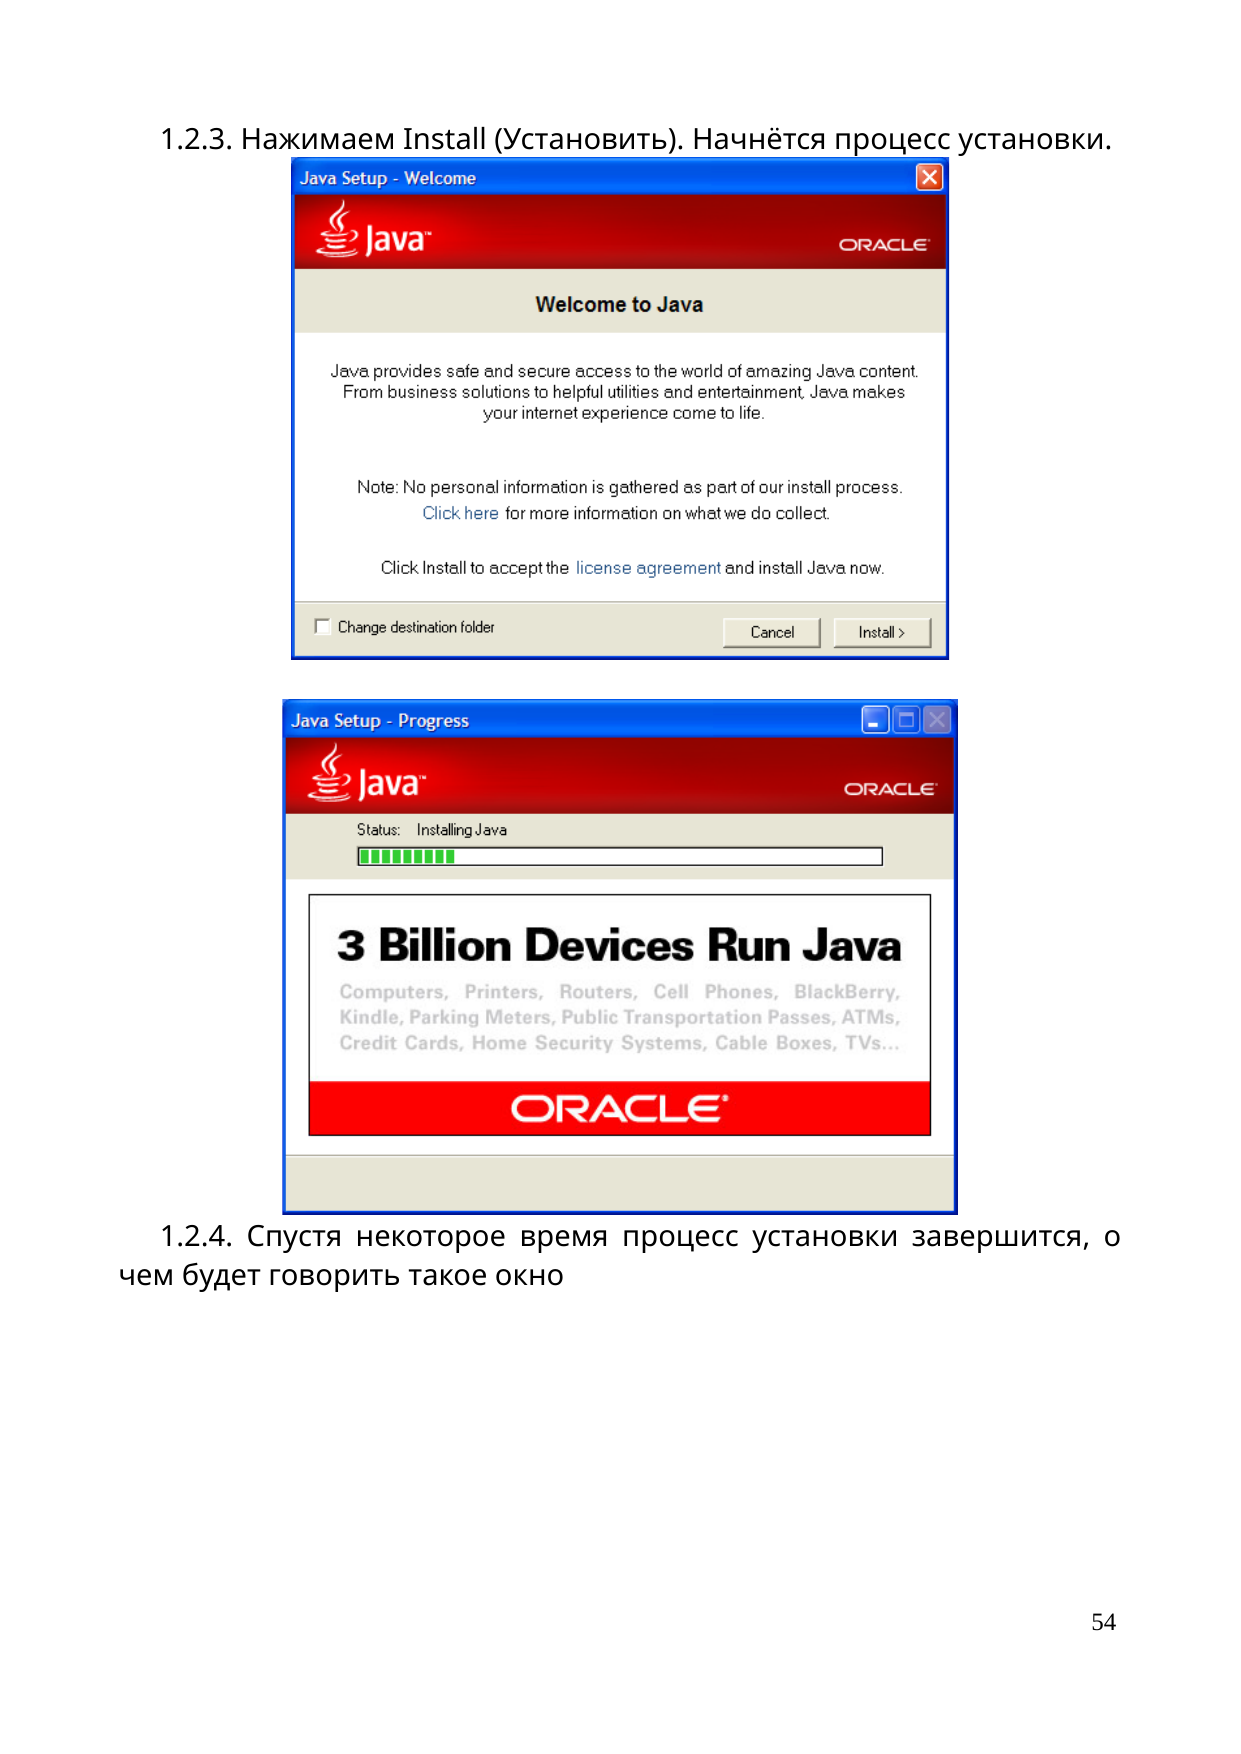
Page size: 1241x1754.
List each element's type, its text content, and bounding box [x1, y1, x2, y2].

picture [291, 157, 950, 660]
text 1.2.3. Нажимаем Install (Установить). Начнётся процесс установки. [118, 118, 1122, 158]
picture [282, 699, 958, 1215]
text 1.2.4. Спустя некоторое время процесс установки завершится, о чем будет говорить такое окно [118, 699, 1122, 1294]
